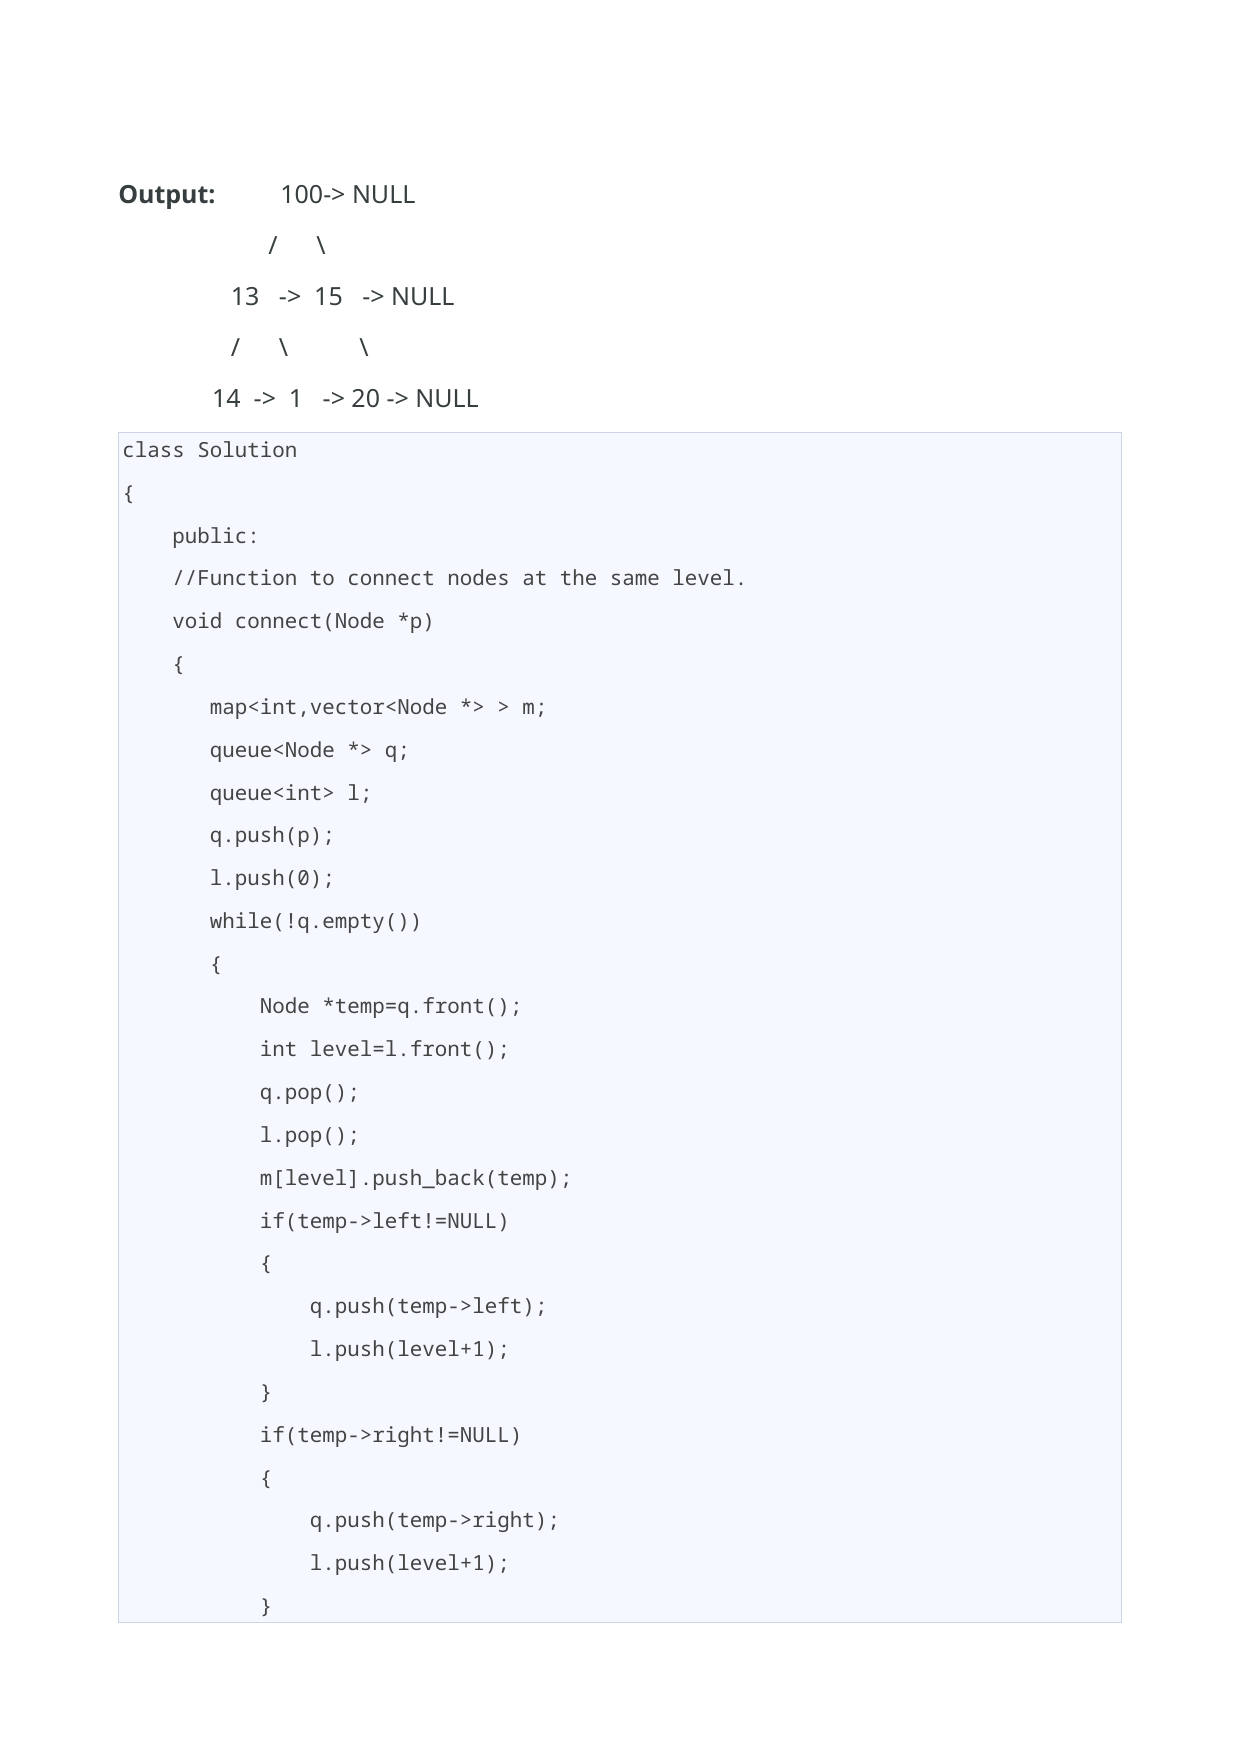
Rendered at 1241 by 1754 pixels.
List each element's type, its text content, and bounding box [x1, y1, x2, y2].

text { [119, 474, 1121, 507]
text l.pop(); [119, 1116, 1121, 1149]
text //Function to connect nodes at the same level. [119, 559, 1121, 592]
text { [119, 1459, 1121, 1491]
text queue<int> l; [119, 774, 1121, 806]
text } [119, 1587, 1121, 1622]
text class Solution [119, 433, 1121, 464]
text 13 -> 15 -> NULL [118, 278, 1122, 312]
text q.push(temp->left); [119, 1287, 1121, 1320]
text map<int,vector<Node *> > m; [119, 688, 1121, 721]
text / \ [118, 227, 1122, 261]
text l.push(level+1); [119, 1330, 1121, 1363]
text if(temp->left!=NULL) [119, 1202, 1121, 1234]
text q.pop(); [119, 1073, 1121, 1106]
text q.push(temp->right); [119, 1501, 1121, 1534]
text / \ \ [118, 329, 1122, 363]
text 14 -> 1 -> 20 -> NULL [118, 381, 1122, 414]
text while(!q.empty()) [119, 902, 1121, 934]
text q.push(p); [119, 816, 1121, 849]
text l.push(0); [119, 859, 1121, 892]
text queue<Node *> q; [119, 731, 1121, 763]
text { [119, 1244, 1121, 1277]
text { [119, 945, 1121, 977]
text Output: 100-> NULL [118, 176, 1122, 210]
text m[level].push_back(temp); [119, 1159, 1121, 1191]
text int level=l.front(); [119, 1031, 1121, 1063]
text Node *temp=q.front(); [119, 988, 1121, 1020]
text l.push(level+1); [119, 1544, 1121, 1577]
text } [119, 1373, 1121, 1406]
text { [119, 645, 1121, 678]
text if(temp->right!=NULL) [119, 1416, 1121, 1448]
text void connect(Node *p) [119, 602, 1121, 635]
text public: [119, 517, 1121, 549]
